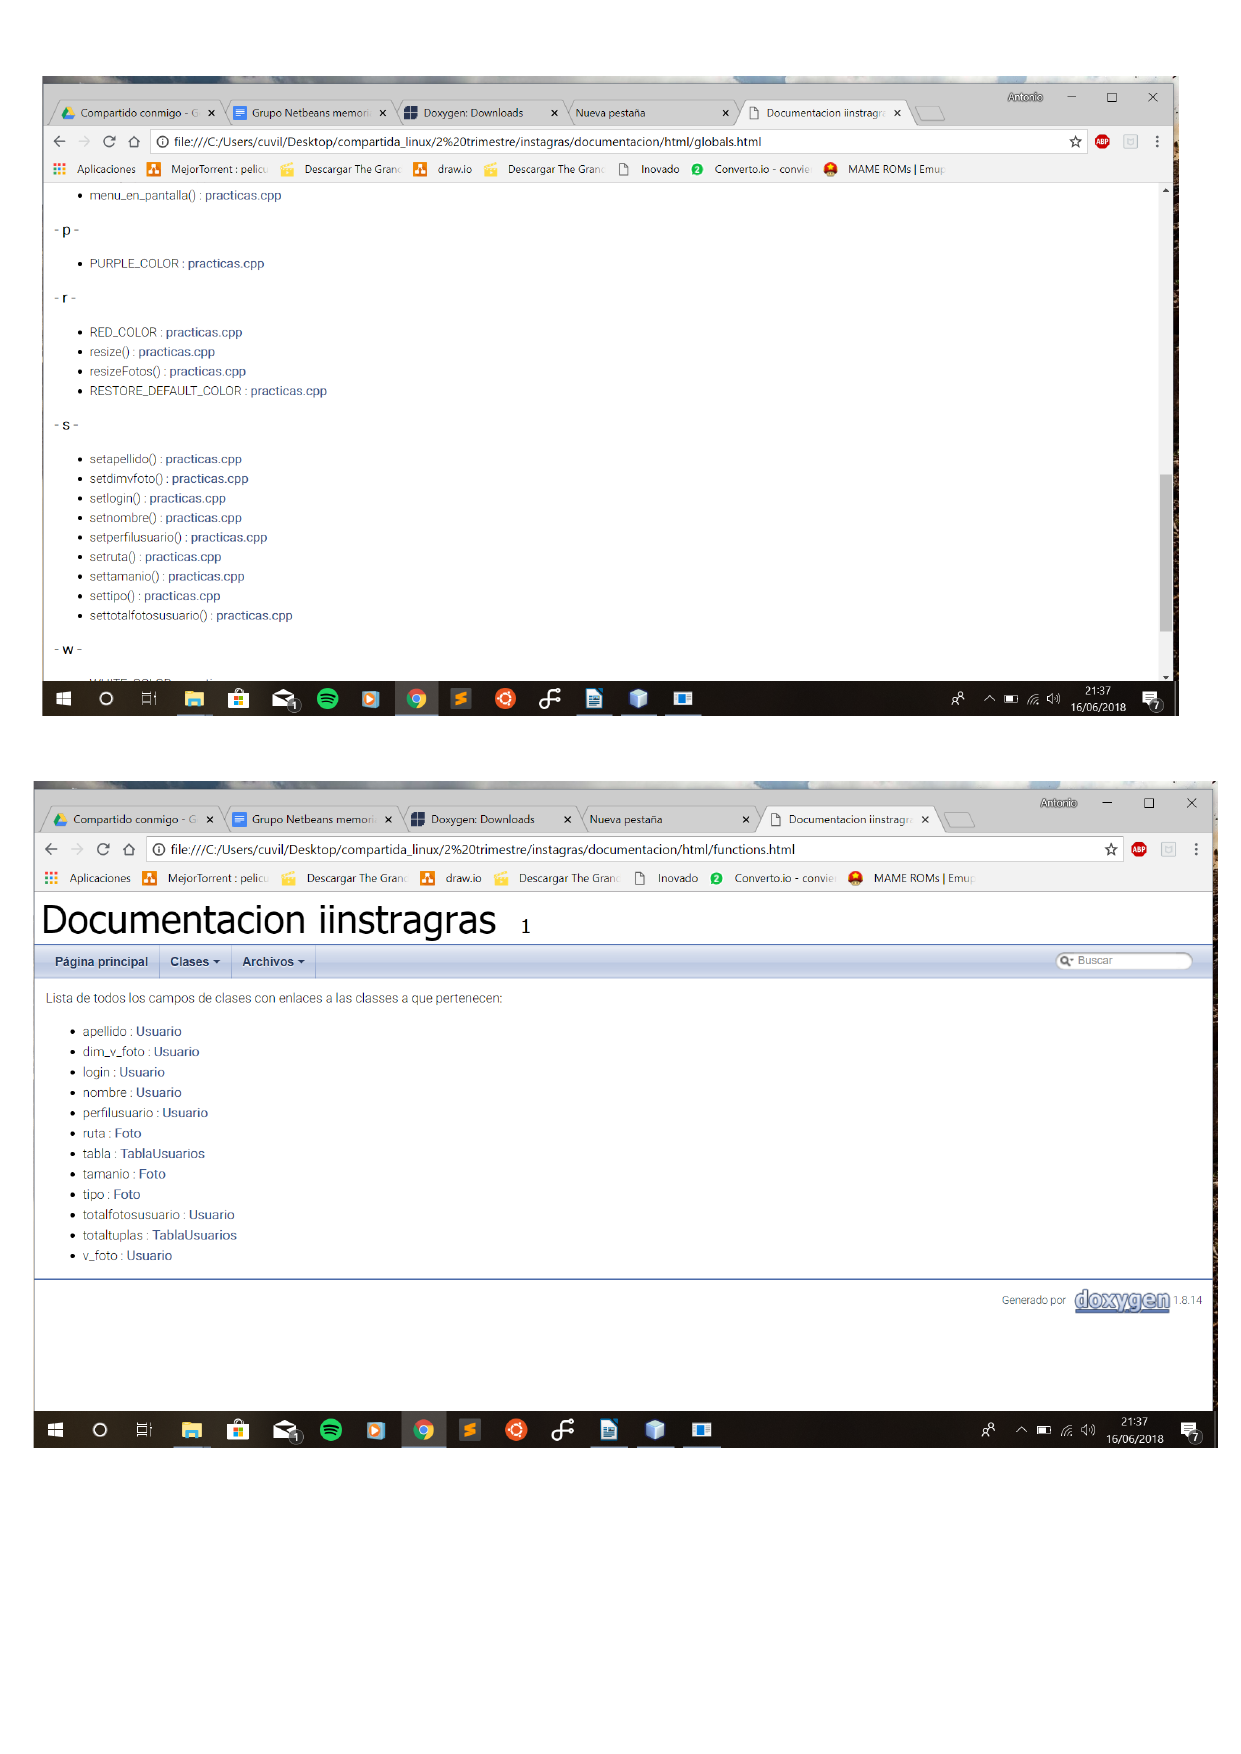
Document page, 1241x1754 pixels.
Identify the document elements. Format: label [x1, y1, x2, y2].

picture [42, 76, 1179, 716]
picture [33, 781, 1218, 1448]
